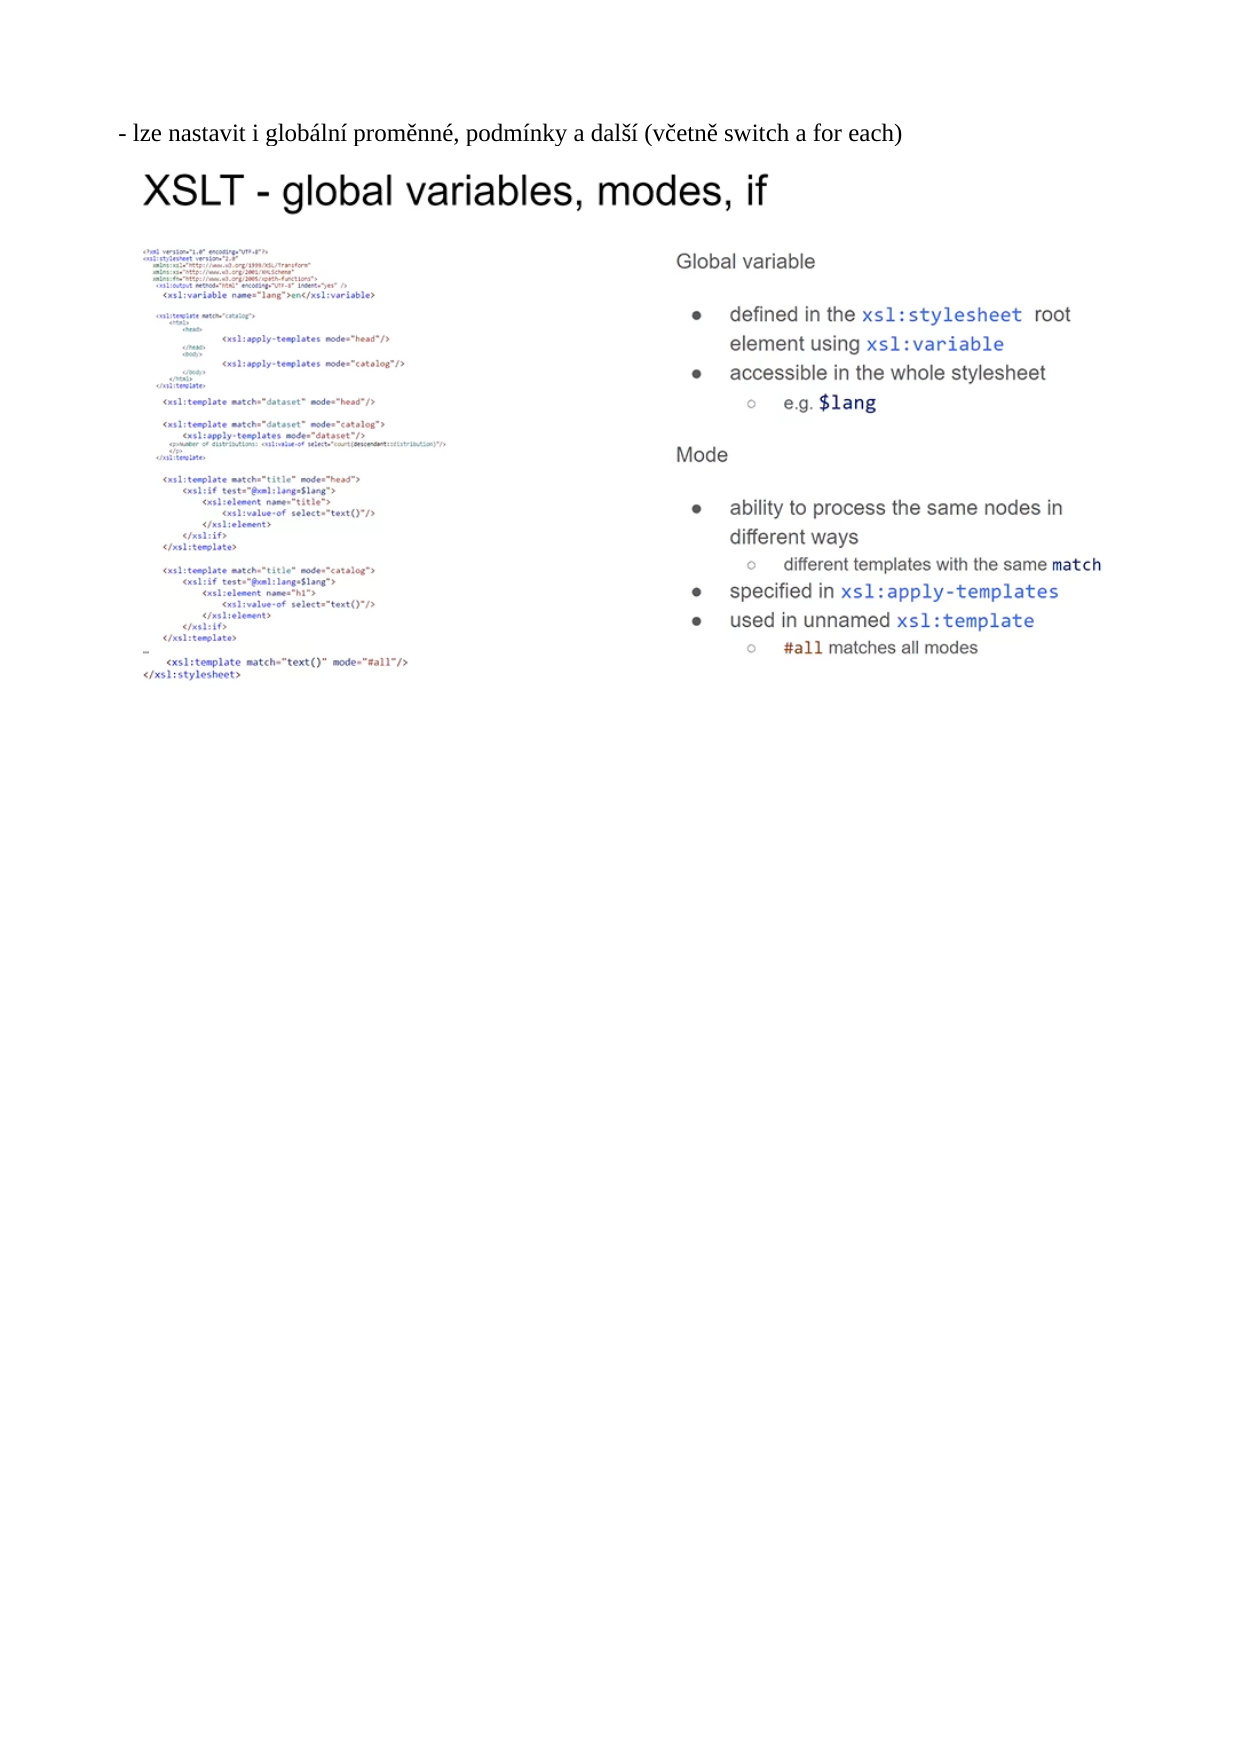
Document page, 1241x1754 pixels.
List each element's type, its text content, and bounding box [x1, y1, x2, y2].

text - lze nastavit i globální proměnné, podmínky a další (včetně switch a for each) [118, 118, 1122, 146]
picture [118, 146, 1123, 689]
